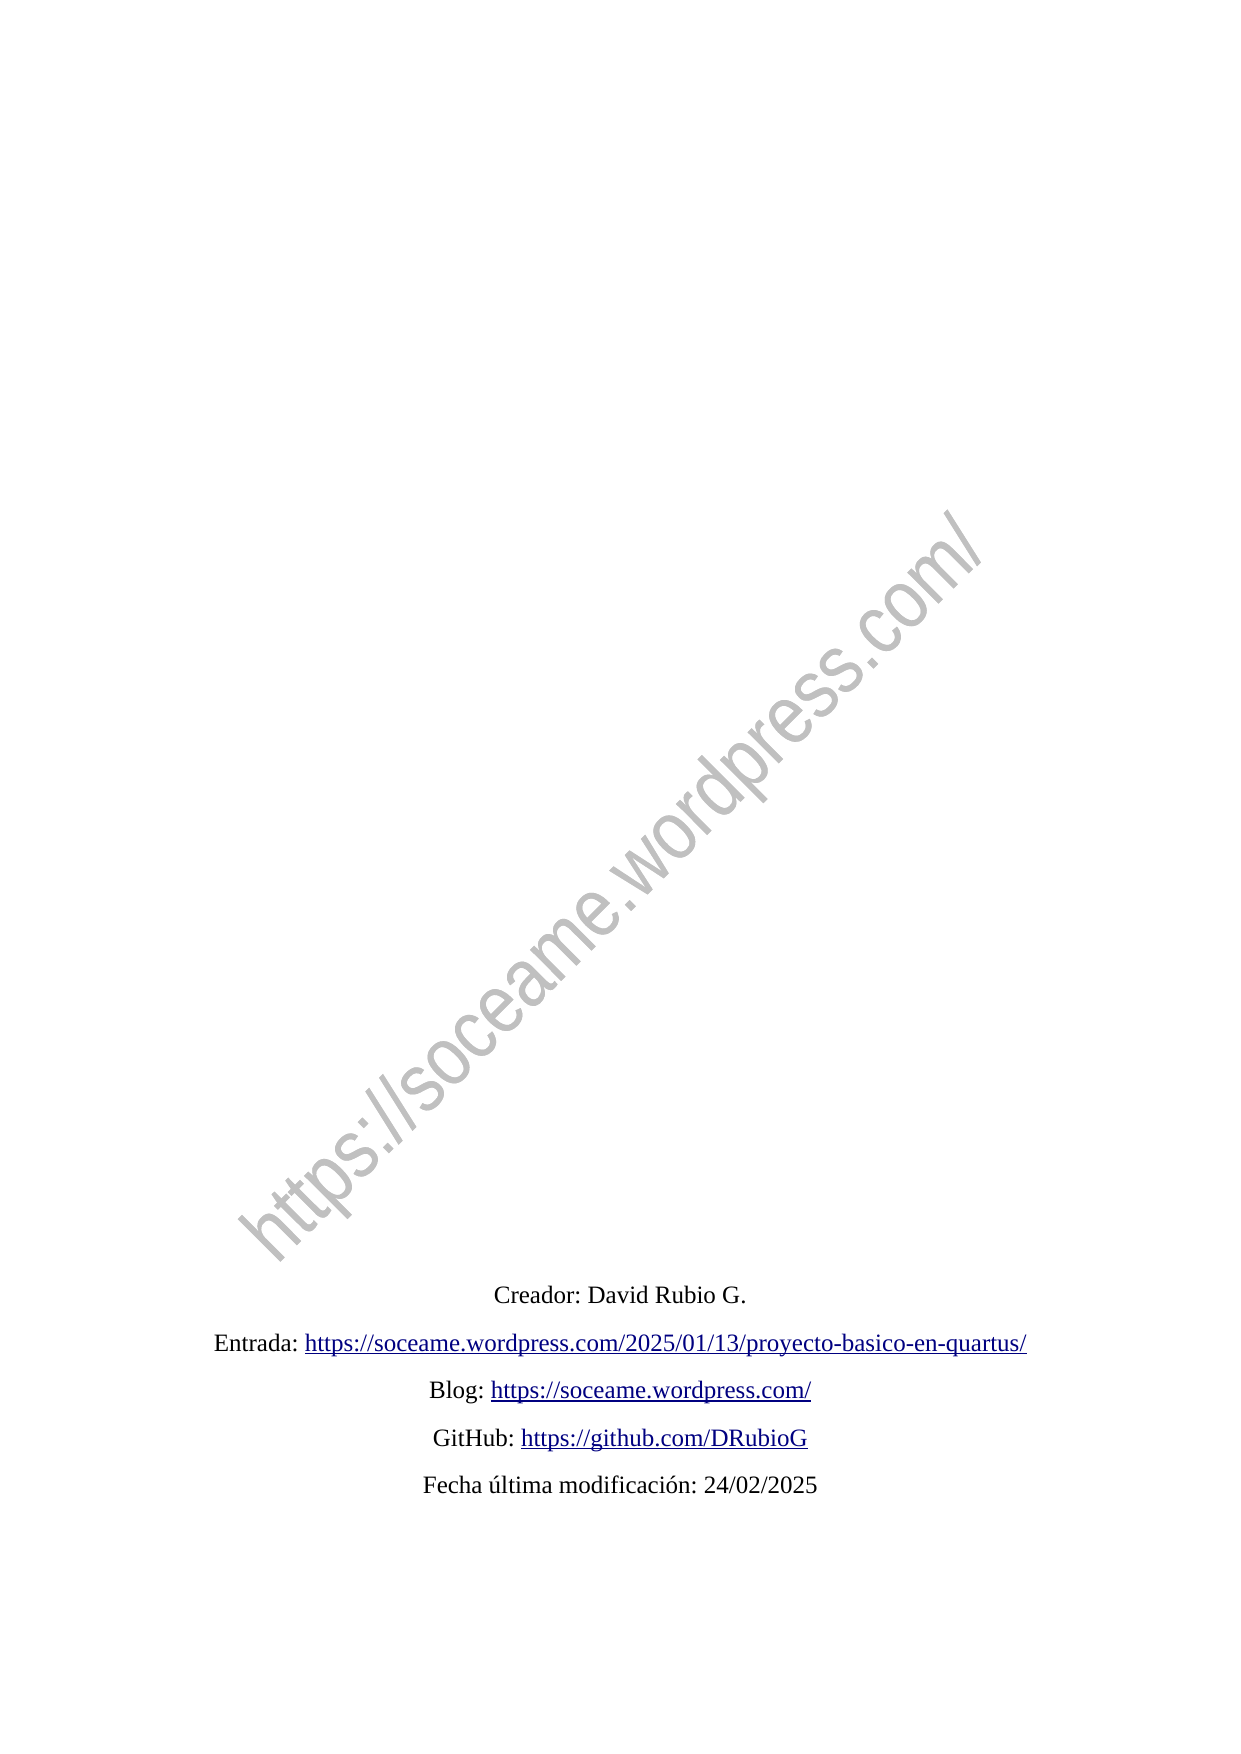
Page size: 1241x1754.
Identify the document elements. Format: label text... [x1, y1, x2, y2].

text Creador: David Rubio G. [118, 1280, 1122, 1309]
text Fecha última modificación: 24/02/2025 [118, 1471, 1122, 1499]
text Blog: https://soceame.wordpress.com/ [118, 1375, 1122, 1404]
text Entrada: https://soceame.wordpress.com/2025/01/13/proyecto-basico-en-quartus/ [118, 1328, 1122, 1357]
text GitHub: https://github.com/DRubioG [118, 1423, 1122, 1452]
